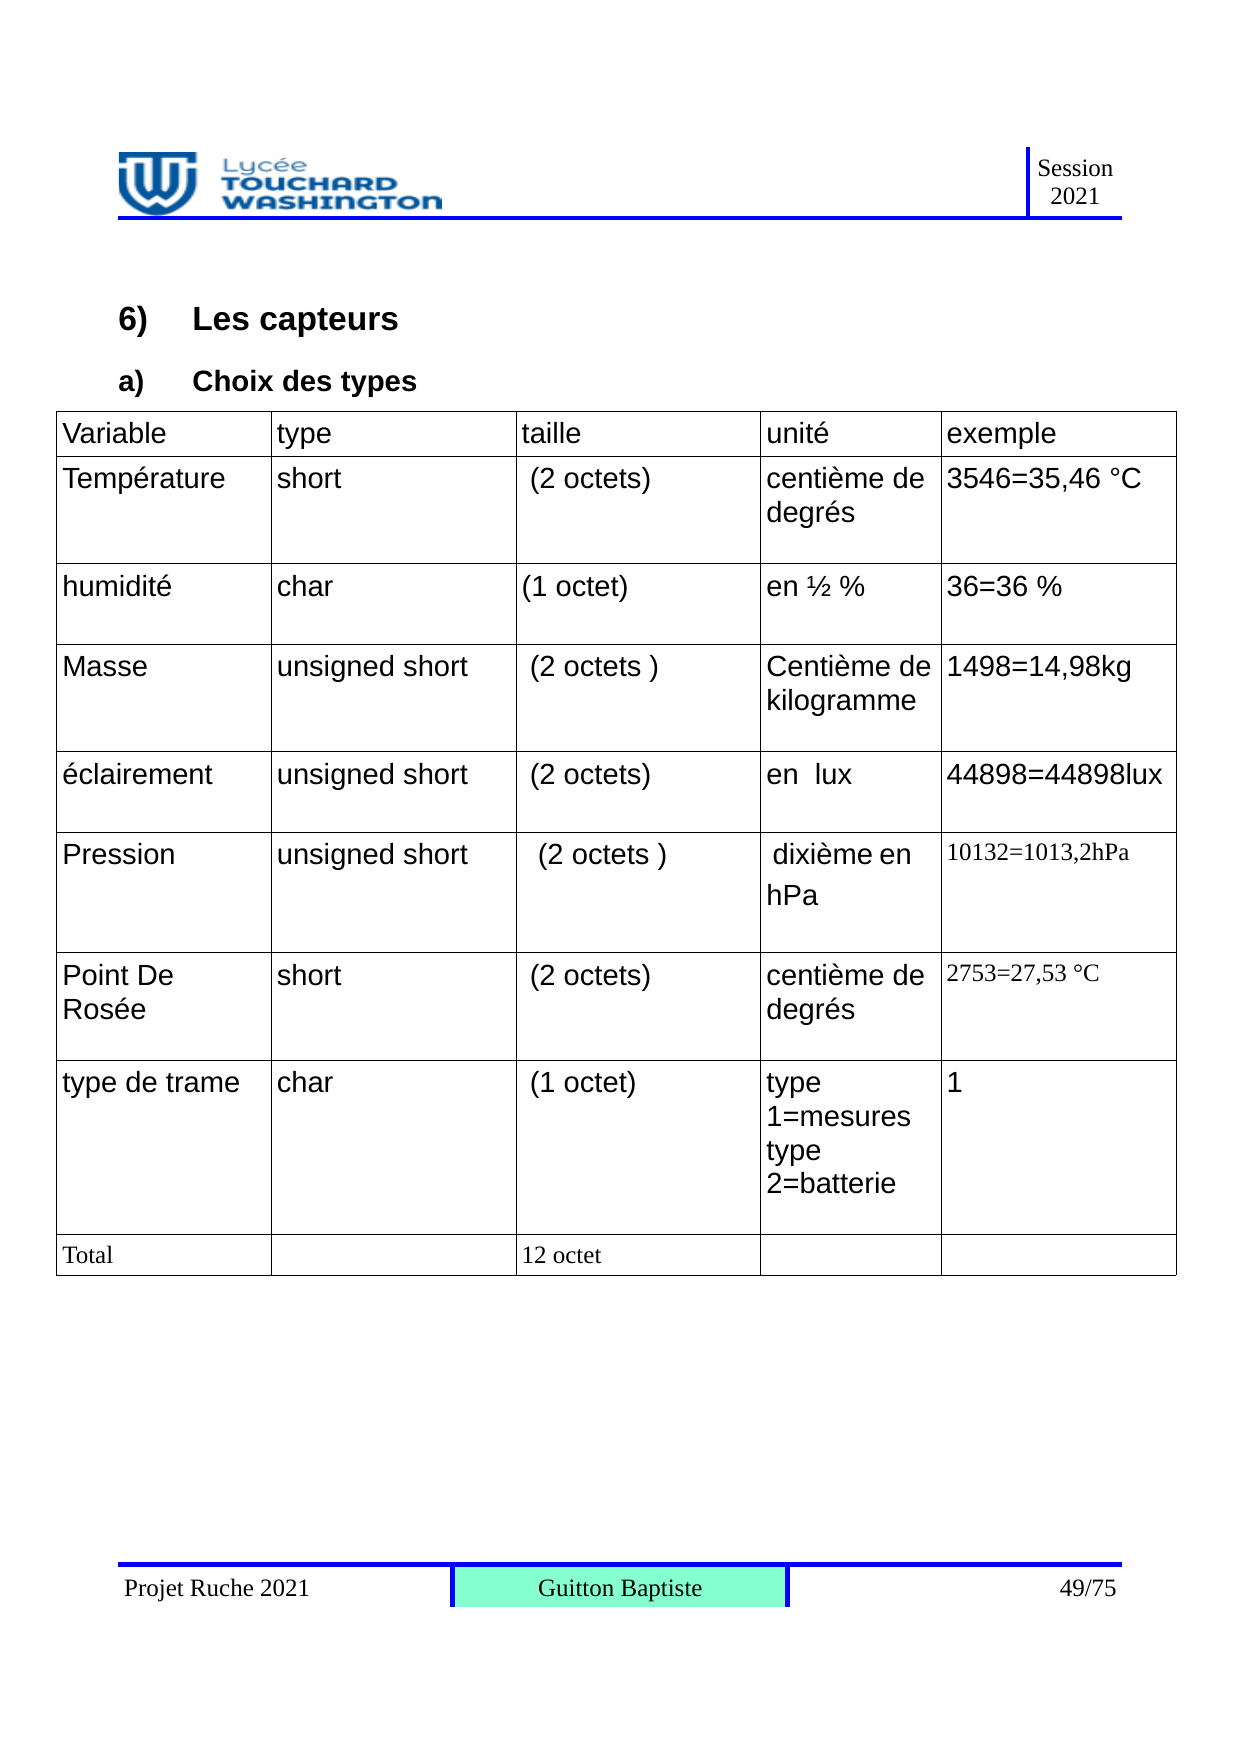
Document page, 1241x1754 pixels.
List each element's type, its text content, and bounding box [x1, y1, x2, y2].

table_cell Point De Rosée [57, 953, 271, 1060]
table_cell Centième de kilogramme [761, 645, 941, 751]
table_cell (1 octet) [517, 564, 760, 644]
table_cell [761, 1235, 941, 1274]
table_cell (2 octets ) [517, 833, 760, 952]
table_cell 12 octet [517, 1235, 760, 1274]
table_header Variable [57, 412, 271, 456]
table_cell 36=36 % [942, 564, 1176, 644]
table_cell 10132=1013,2hPa [942, 833, 1176, 952]
table_cell 3546=35,46 °C [942, 457, 1176, 563]
table_cell short [272, 953, 516, 1060]
table_cell unsigned short [272, 645, 516, 751]
table_cell short [272, 457, 516, 563]
table_cell unsigned short [272, 833, 516, 952]
picture [118, 152, 442, 216]
subtitle Choix des types [118, 364, 1122, 398]
table_cell Masse [57, 645, 271, 751]
table_cell dixième en hPa [761, 833, 941, 952]
table_cell 1 [942, 1061, 1176, 1234]
table_cell Température [57, 457, 271, 563]
table_cell humidité [57, 564, 271, 644]
table_cell char [272, 564, 516, 644]
table_cell [942, 1235, 1176, 1274]
table_cell type 1=mesures type 2=batterie [761, 1061, 941, 1234]
subtitle Les capteurs [118, 299, 1122, 337]
table_cell unsigned short [272, 752, 516, 832]
table_cell (2 octets) [517, 752, 760, 832]
table_header taille [517, 412, 760, 456]
table_cell en ½ % [761, 564, 941, 644]
table_header exemple [942, 412, 1176, 456]
table_cell en lux [761, 752, 941, 832]
table_cell Total [57, 1235, 271, 1274]
table_cell 44898=44898lux [942, 752, 1176, 832]
table_cell centième de degrés [761, 953, 941, 1060]
table_cell (2 octets) [517, 457, 760, 563]
table_cell [272, 1235, 516, 1274]
table_cell (2 octets ) [517, 645, 760, 751]
table_cell char [272, 1061, 516, 1234]
table_cell (1 octet) [517, 1061, 760, 1234]
table_cell Pression [57, 833, 271, 952]
table_cell 1498=14,98kg [942, 645, 1176, 751]
table_cell centième de degrés [761, 457, 941, 563]
table_cell (2 octets) [517, 953, 760, 1060]
table_header unité [761, 412, 941, 456]
table_header type [272, 412, 516, 456]
table_cell éclairement [57, 752, 271, 832]
table_cell 2753=27,53 °C [942, 953, 1176, 1060]
table_cell type de trame [57, 1061, 271, 1234]
